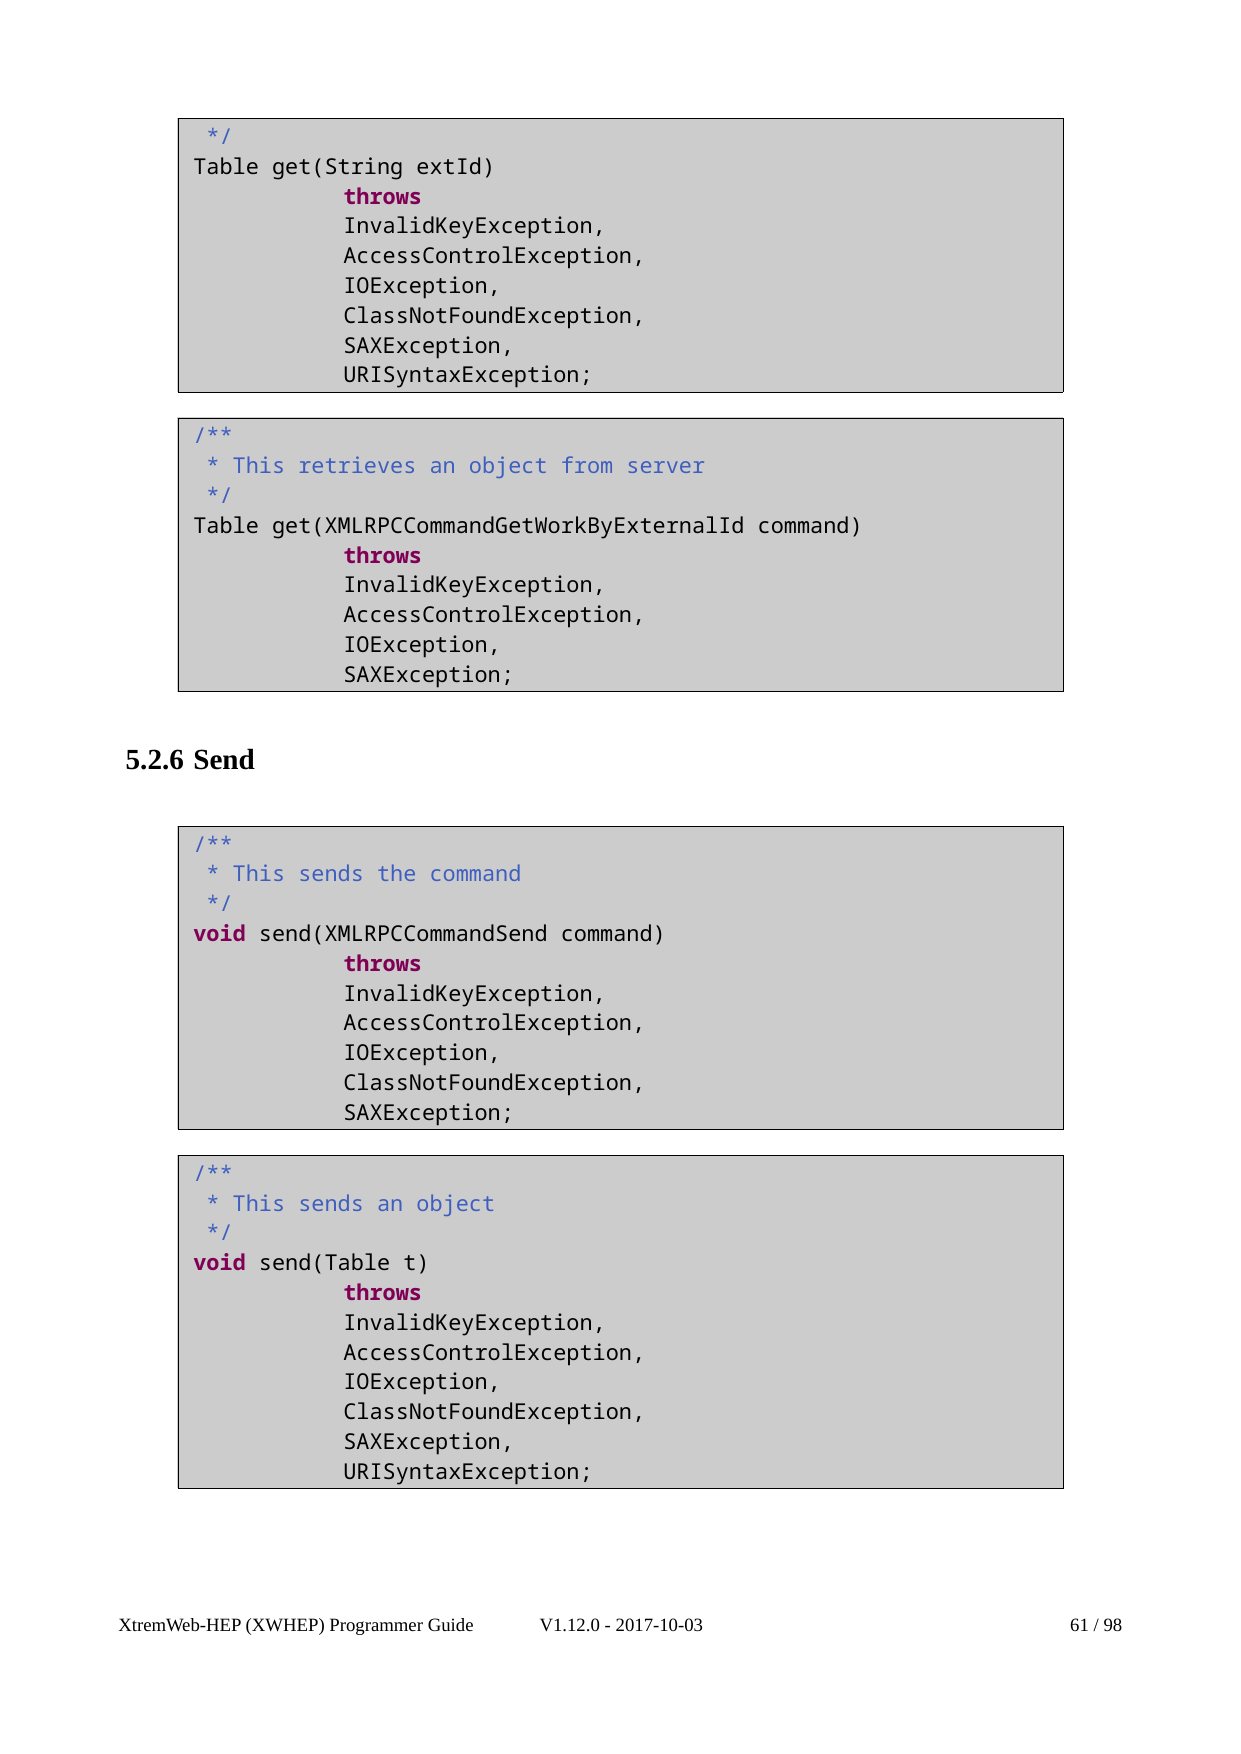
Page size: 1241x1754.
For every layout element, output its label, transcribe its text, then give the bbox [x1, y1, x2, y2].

text SAXException, [179, 1423, 1063, 1453]
text InvalidKeyException, [179, 1304, 1063, 1333]
text InvalidKeyException, [179, 974, 1063, 1004]
text * This sends an object [179, 1184, 1063, 1214]
text SAXException; [179, 1094, 1063, 1129]
text AccessControlException, [179, 1333, 1063, 1363]
text InvalidKeyException, [179, 566, 1063, 596]
text * This sends the command [179, 855, 1063, 885]
text throws [179, 945, 1063, 974]
text URISyntaxException; [179, 1453, 1063, 1488]
text IOException, [179, 267, 1063, 297]
text SAXException; [179, 656, 1063, 691]
text void send(XMLRPCCommandSend command) [179, 915, 1063, 945]
text /** [179, 827, 1063, 855]
text URISyntaxException; [179, 356, 1063, 392]
text */ [179, 885, 1063, 915]
text AccessControlException, [179, 1004, 1063, 1034]
text IOException, [179, 626, 1063, 656]
text */ [179, 477, 1063, 507]
text /** [179, 419, 1063, 447]
text */ [179, 1214, 1063, 1244]
text ClassNotFoundException, [179, 1393, 1063, 1423]
text IOException, [179, 1363, 1063, 1393]
text Table get(XMLRPCCommandGetWorkByExternalId command) [179, 507, 1063, 537]
text ClassNotFoundException, [179, 297, 1063, 327]
text throws [179, 1274, 1063, 1304]
text InvalidKeyException, [179, 207, 1063, 237]
text ClassNotFoundException, [179, 1064, 1063, 1094]
subtitle Send [118, 742, 1122, 775]
text AccessControlException, [179, 237, 1063, 267]
text * This retrieves an object from server [179, 447, 1063, 477]
text IOException, [179, 1034, 1063, 1064]
text */ [179, 119, 1063, 148]
text Table get(String extId) [179, 148, 1063, 178]
text /** [179, 1156, 1063, 1184]
text void send(Table t) [179, 1244, 1063, 1274]
text SAXException, [179, 327, 1063, 356]
text throws [179, 178, 1063, 207]
text AccessControlException, [179, 596, 1063, 626]
text throws [179, 537, 1063, 566]
